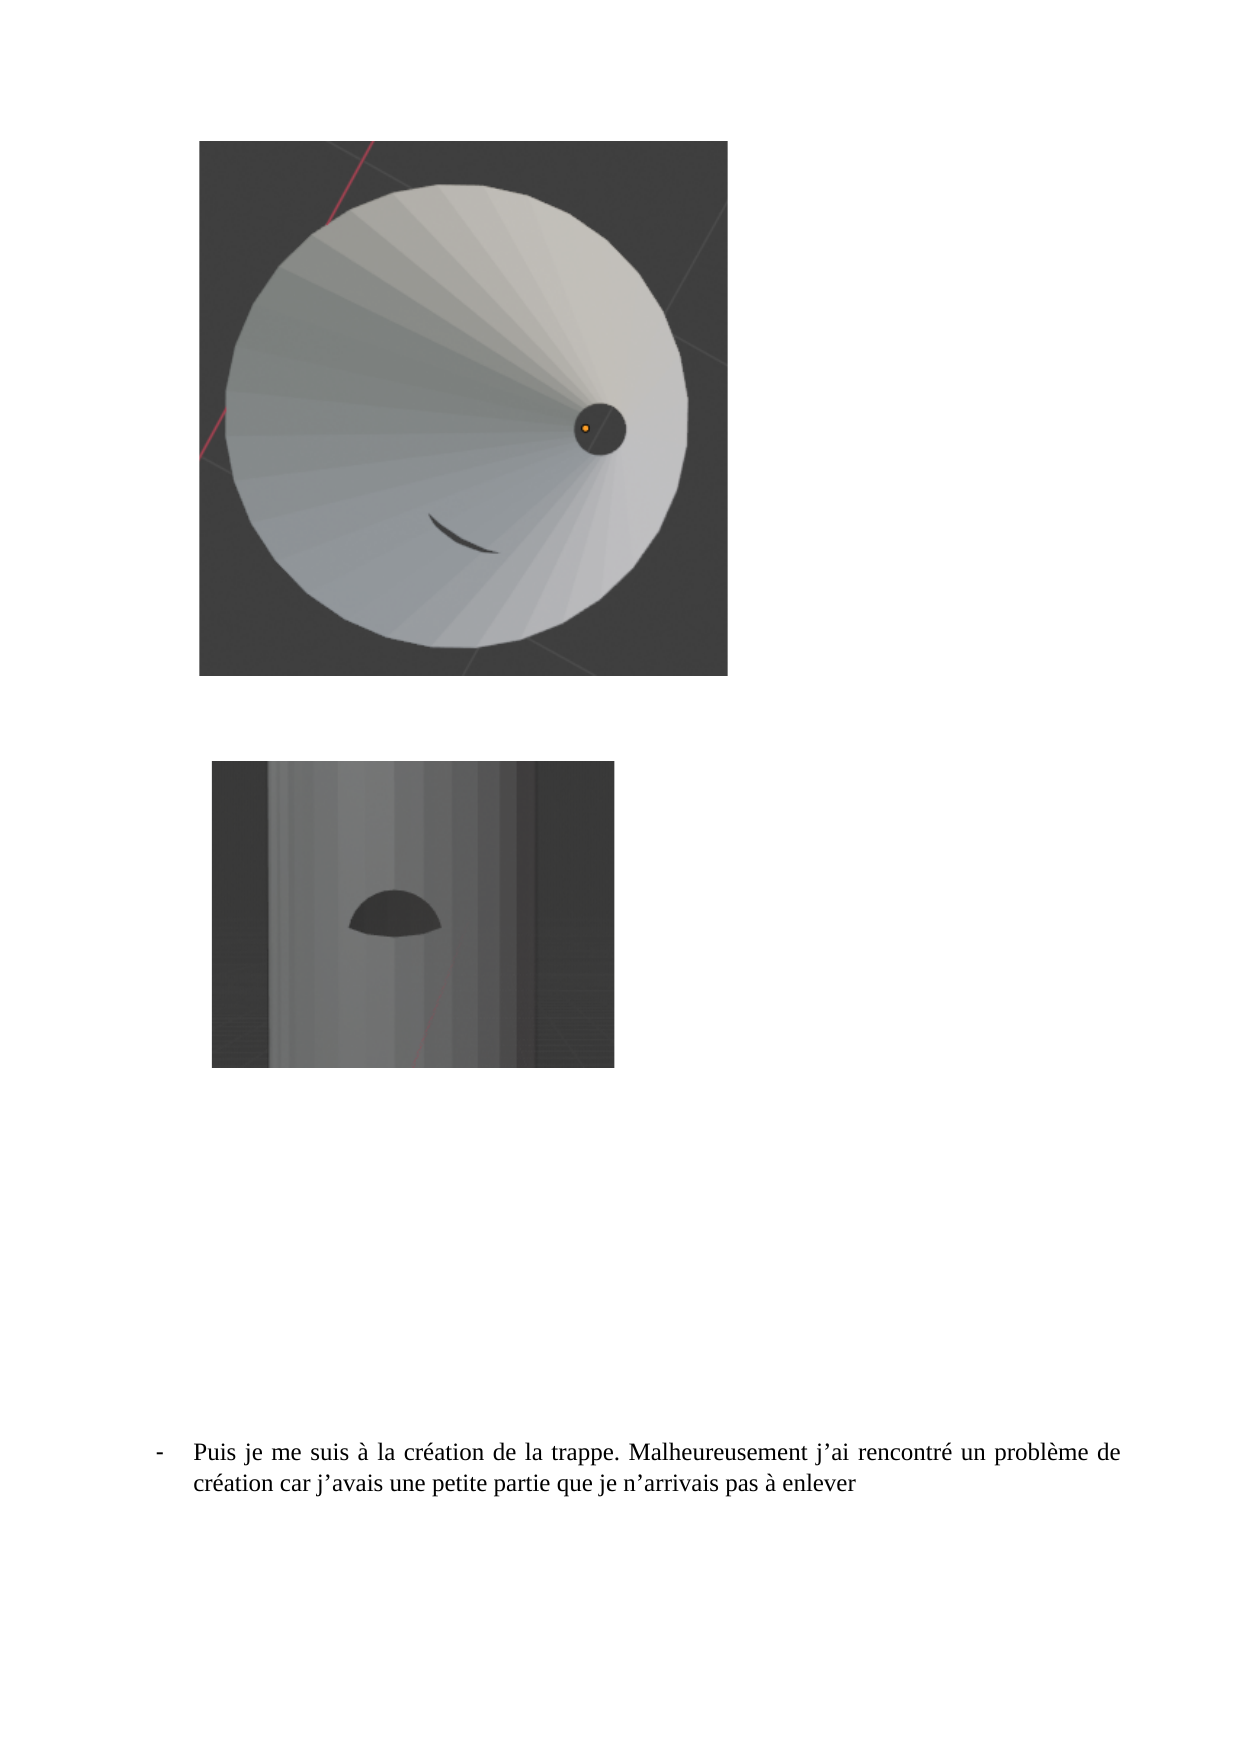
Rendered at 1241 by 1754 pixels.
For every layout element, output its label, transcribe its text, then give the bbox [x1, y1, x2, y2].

list Puis je me suis à la création de la trappe. Malheureusement j’ai rencontré un problème de création car j’avais une petite partie que je n’arrivais pas à enlever [156, 1434, 1122, 1496]
